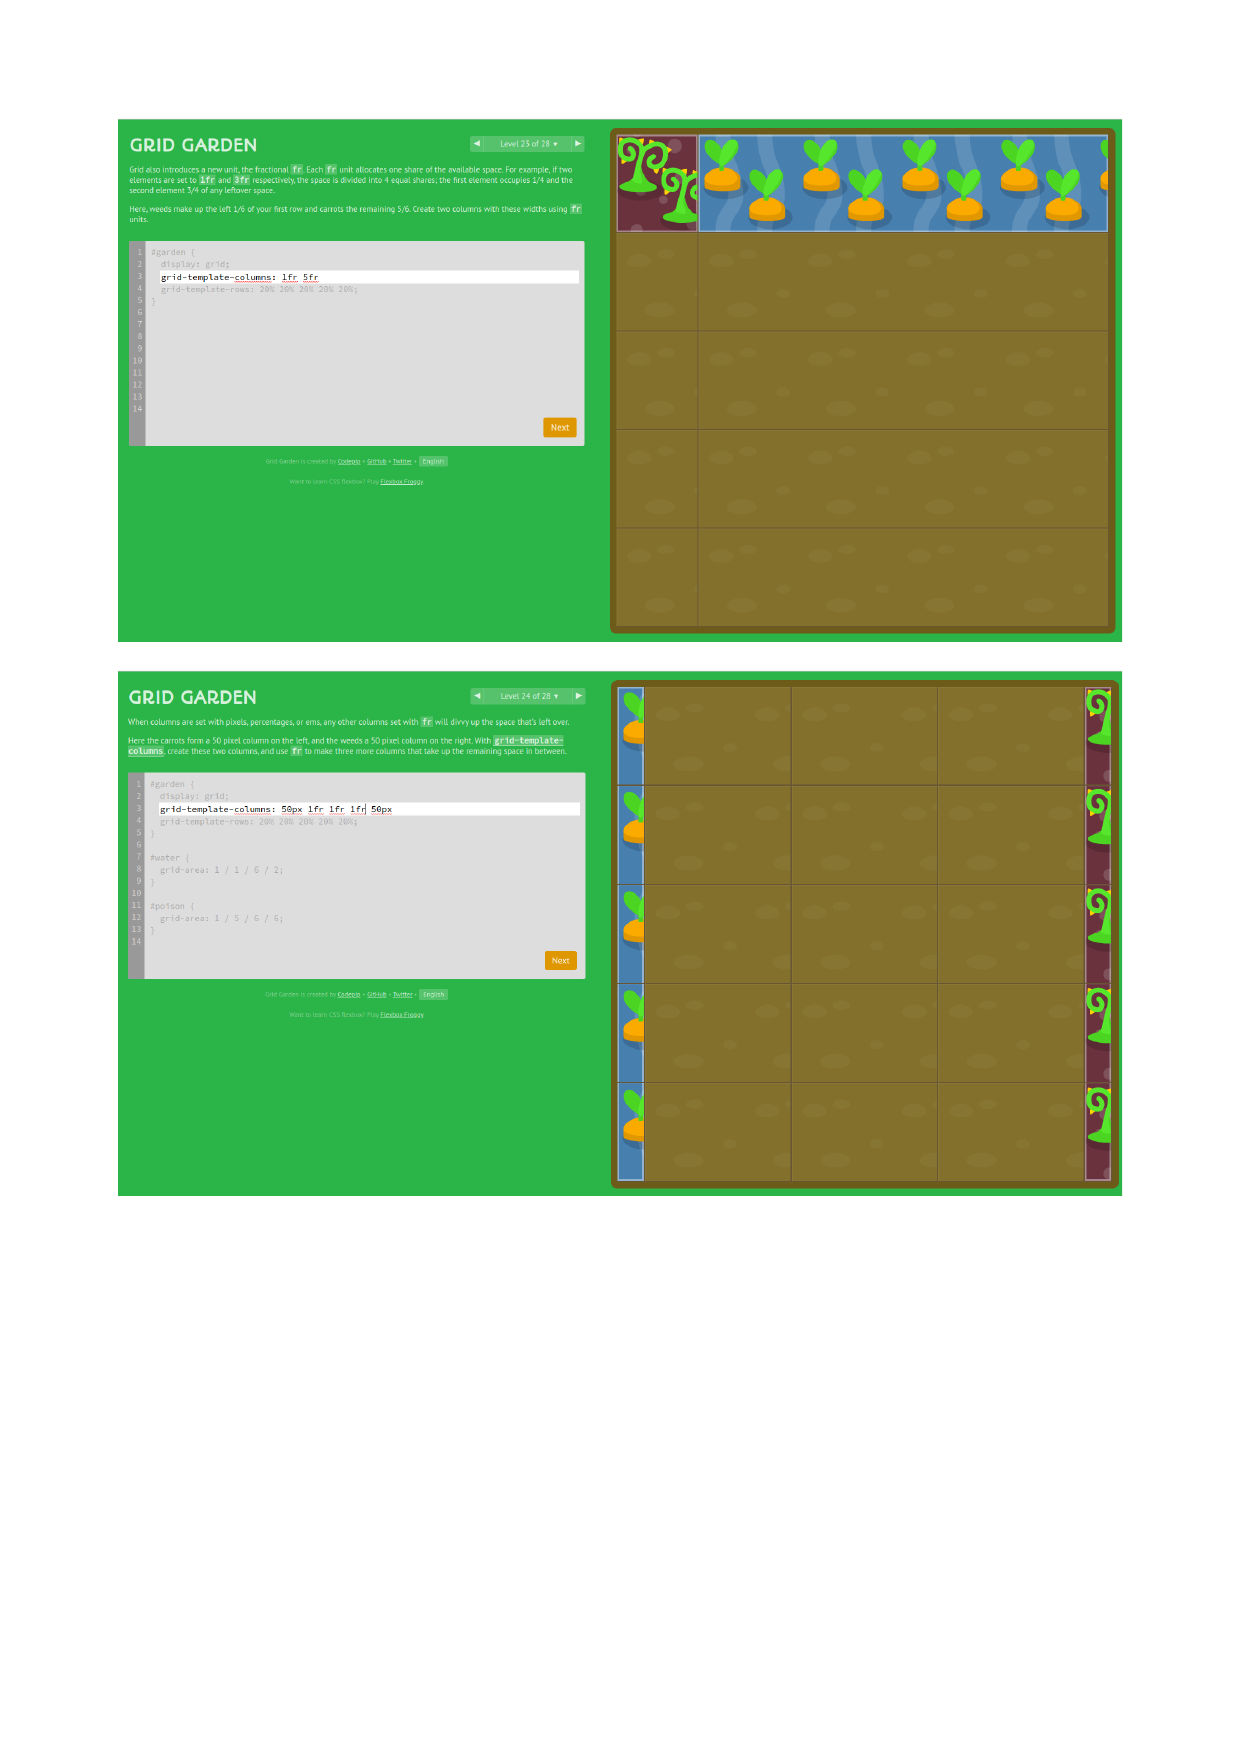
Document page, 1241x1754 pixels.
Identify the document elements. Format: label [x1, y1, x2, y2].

picture [118, 670, 1123, 1196]
picture [118, 118, 1123, 642]
